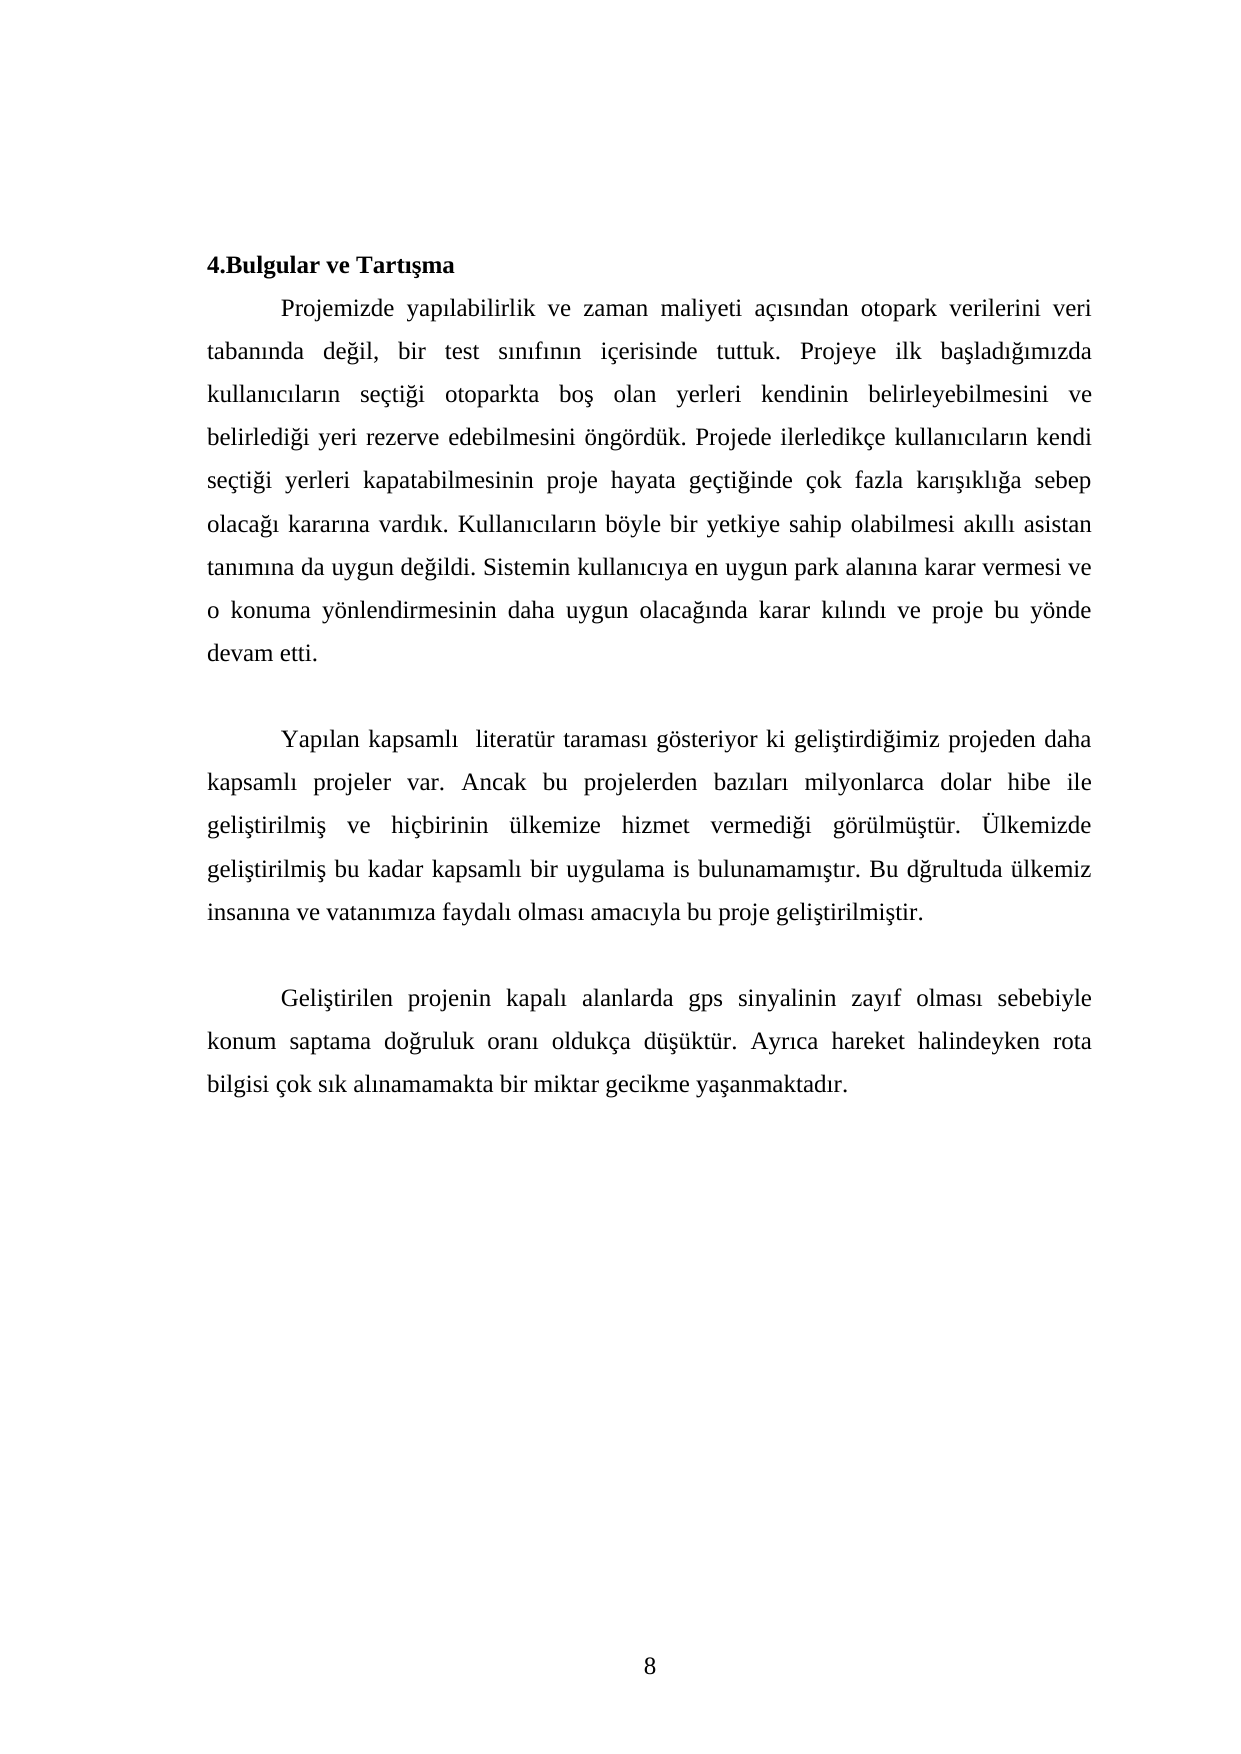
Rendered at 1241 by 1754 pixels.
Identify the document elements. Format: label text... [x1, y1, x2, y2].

text Yapılan kapsamlı literatür taraması gösteriyor ki geliştirdiğimiz projeden daha kapsamlı projeler var. Ancak bu projelerden bazıları milyonlarca dolar hibe ile geliştirilmiş ve hiçbirinin ülkemize hizmet vermediği görülmüştür. Ülkemizde geliştirilmiş bu kadar kapsamlı bir uygulama is bulunamamıştır. Bu dğrultuda ülkemiz insanına ve vatanımıza faydalı olması amacıyla bu proje geliştirilmiştir. [207, 724, 1092, 926]
text Geliştirilen projenin kapalı alanlarda gps sinyalinin zayıf olması sebebiyle konum saptama doğruluk oranı oldukça düşüktür. Ayrıca hareket halindeyken rota bilgisi çok sık alınamamakta bir miktar gecikme yaşanmaktadır. [207, 983, 1092, 1098]
text Projemizde yapılabilirlik ve zaman maliyeti açısından otopark verilerini veri tabanında değil, bir test sınıfının içerisinde tuttuk. Projeye ilk başladığımızda kullanıcıların seçtiği otoparkta boş olan yerleri kendinin belirleyebilmesini ve belirlediği yeri rezerve edebilmesini öngördük. Projede ilerledikçe kullanıcıların kendi seçtiği yerleri kapatabilmesinin proje hayata geçtiğinde çok fazla karışıklığa sebep olacağı kararına vardık. Kullanıcıların böyle bir yetkiye sahip olabilmesi akıllı asistan tanımına da uygun değildi. Sistemin kullanıcıya en uygun park alanına karar vermesi ve o konuma yönlendirmesinin daha uygun olacağında karar kılındı ve proje bu yönde devam etti. [207, 293, 1092, 667]
subtitle 4.Bulgular ve Tartışma [207, 250, 1092, 279]
